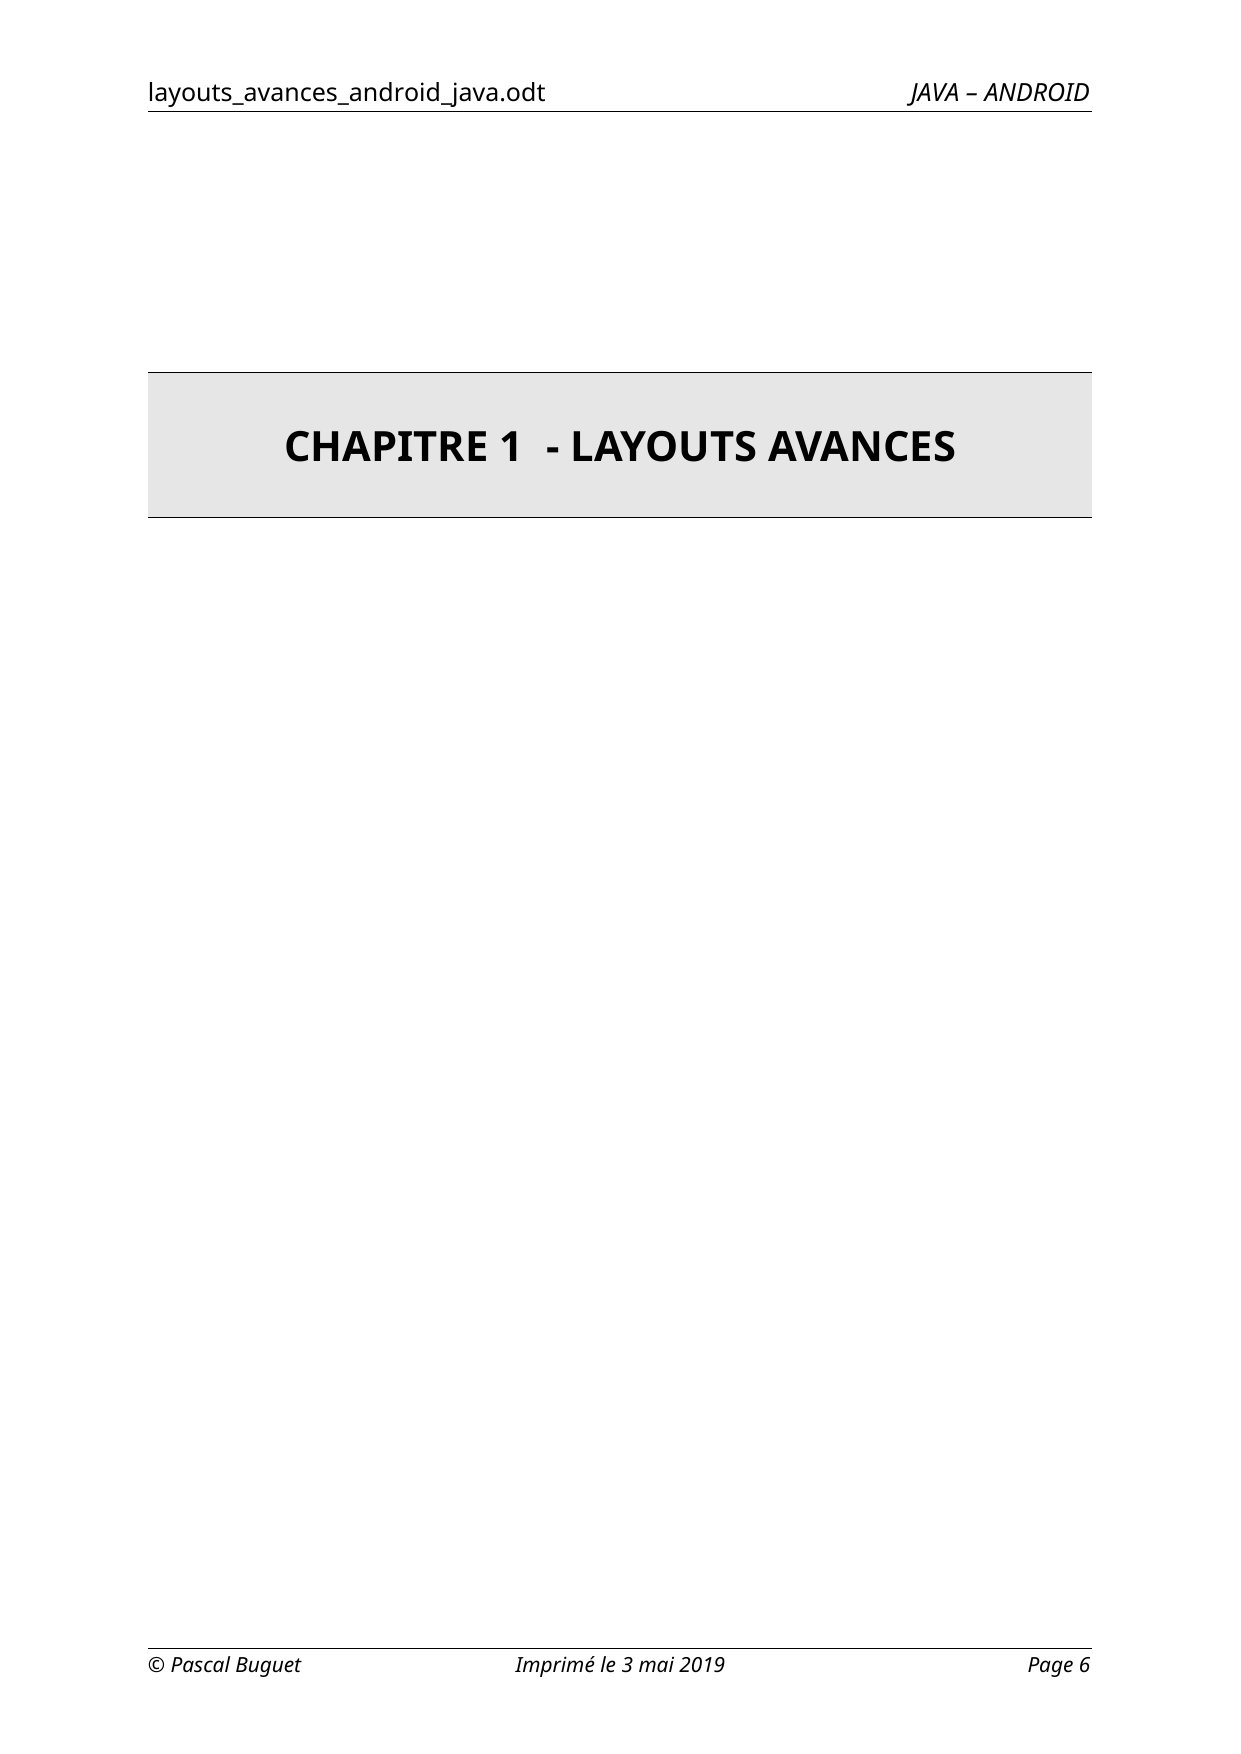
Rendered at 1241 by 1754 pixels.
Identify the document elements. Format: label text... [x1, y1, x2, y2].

subtitle - LAYOUTS AVANCES [148, 373, 1092, 517]
